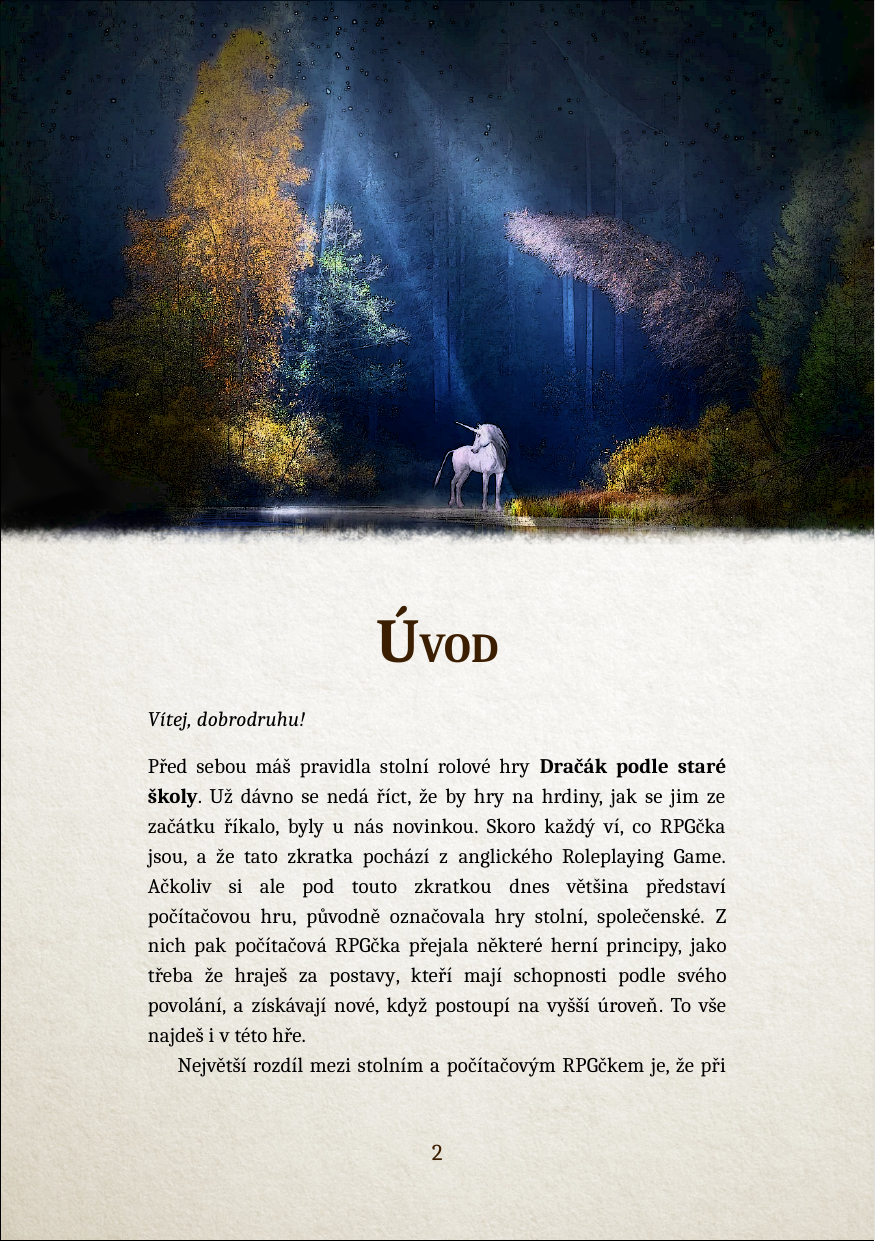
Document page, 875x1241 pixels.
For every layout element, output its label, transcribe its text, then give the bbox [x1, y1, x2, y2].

text Před sebou máš pravidla stolní rolové hry Dračák podle staré školy. Už dávno se nedá říct, že by hry na hrdiny, jak se jim ze začátku říkalo, byly u⁠ nás novinkou. Skoro každý ví, co RPGčka jsou, a⁠ že tato zkratka pochází z⁠ anglického Roleplaying Game. Ačkoliv si ale pod touto zkratkou dnes většina představí počítačovou hru, původně označovala hry stolní, společenské. Z⁠ nich pak počítačová RPGčka přejala některé herní principy, jako třeba že hraješ za postavy, kteří mají schopnosti podle svého povolání, a⁠ získávají nové, když postoupí na vyšší úroveň. To vše najdeš i⁠ v⁠ této hře. Největší rozdíl mezi stolním a⁠ počítačovým RPGčkem je, že při [148, 755, 726, 1078]
text Vítej, dobrodruhu! [148, 707, 726, 731]
subtitle Úvod [148, 547, 726, 678]
picture [0, 0, 874, 1240]
